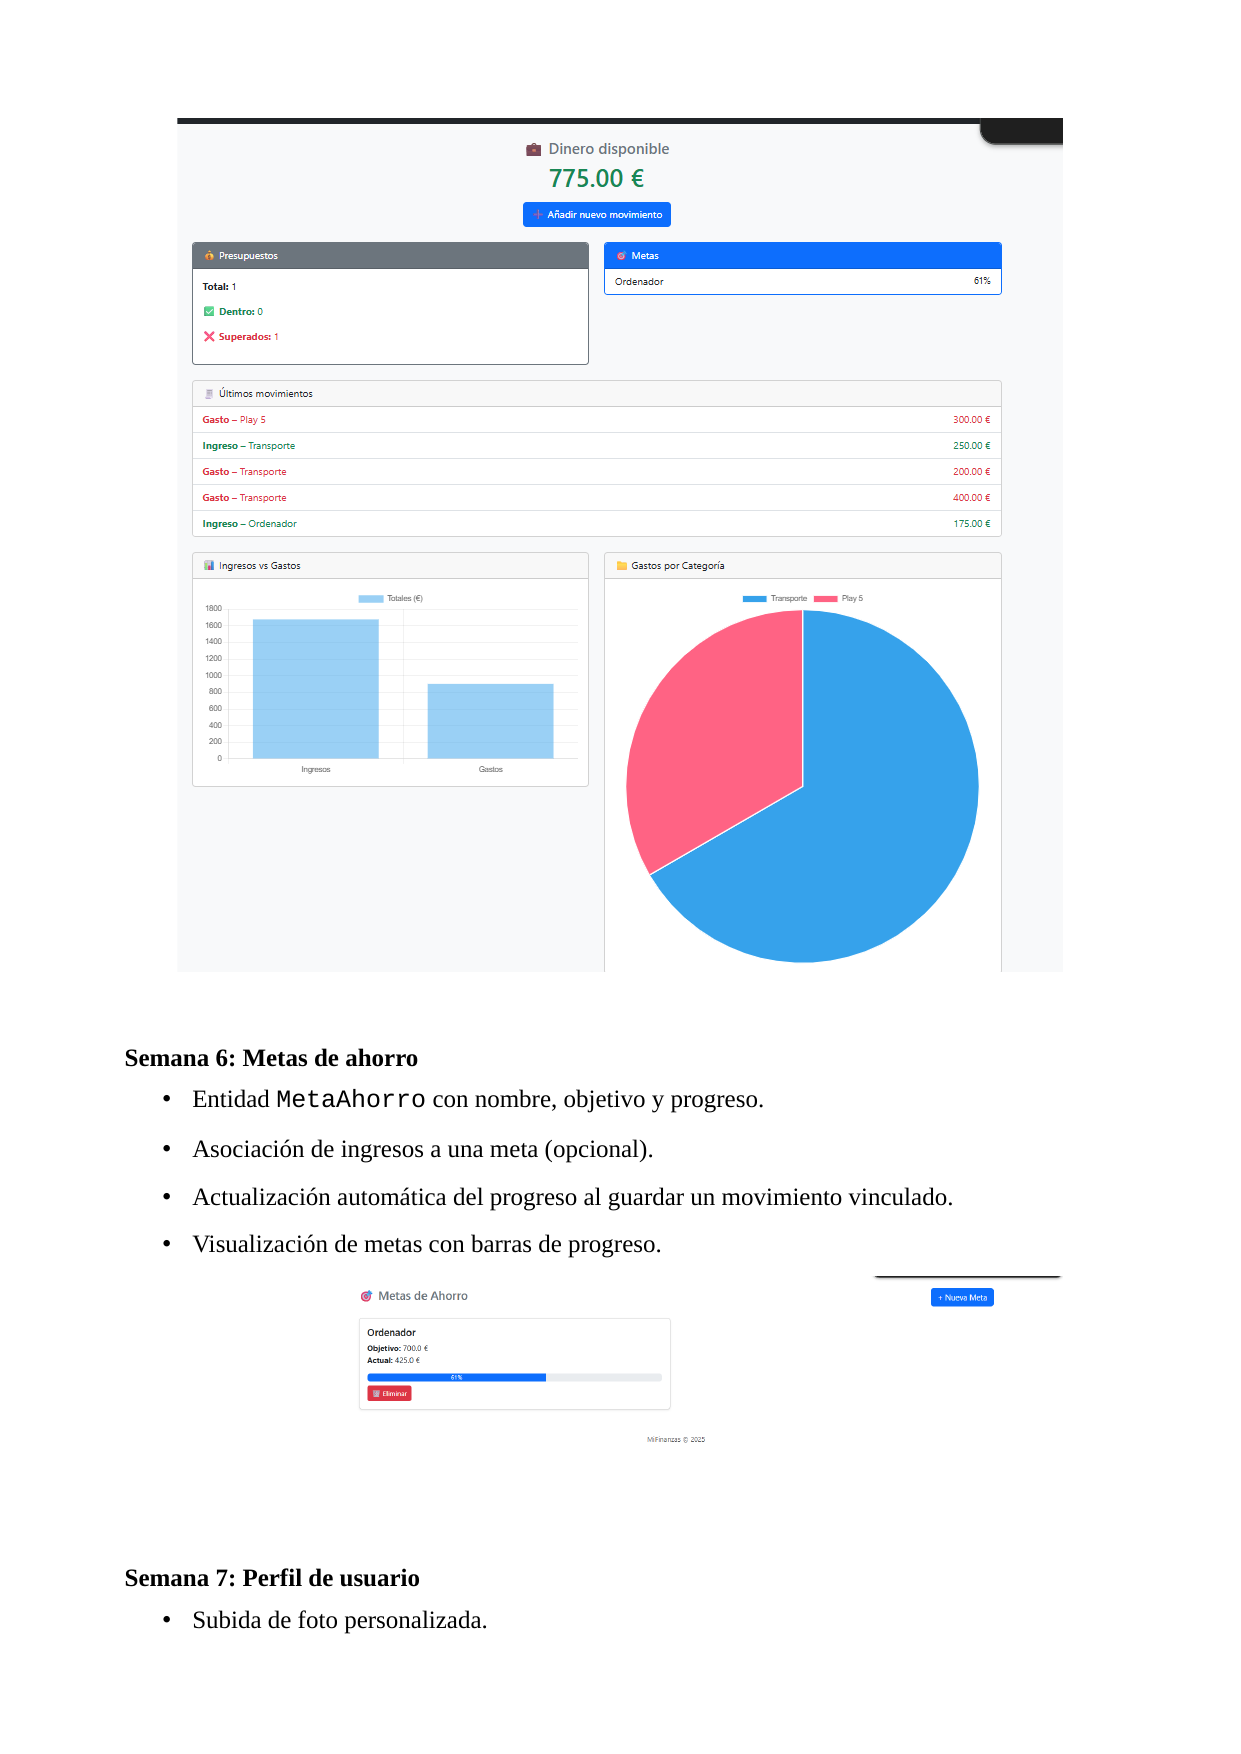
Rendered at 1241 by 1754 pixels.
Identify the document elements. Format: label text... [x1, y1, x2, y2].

subtitle Semana 7: Perfil de usuario [118, 1563, 1122, 1592]
list Actualización automática del progreso al guardar un movimiento vinculado. [162, 1182, 1122, 1210]
list Entidad MetaAhorro con nombre, objetivo y progreso. [162, 1084, 1122, 1115]
list Subida de foto personalizada. [162, 1605, 1122, 1633]
list Asociación de ingresos a una meta (opcional). [162, 1134, 1122, 1163]
subtitle Semana 6: Metas de ahorro [118, 1043, 1122, 1071]
list Visualización de metas con barras de progreso. [162, 1229, 1122, 1258]
picture [177, 118, 1063, 972]
picture [177, 1276, 1063, 1474]
